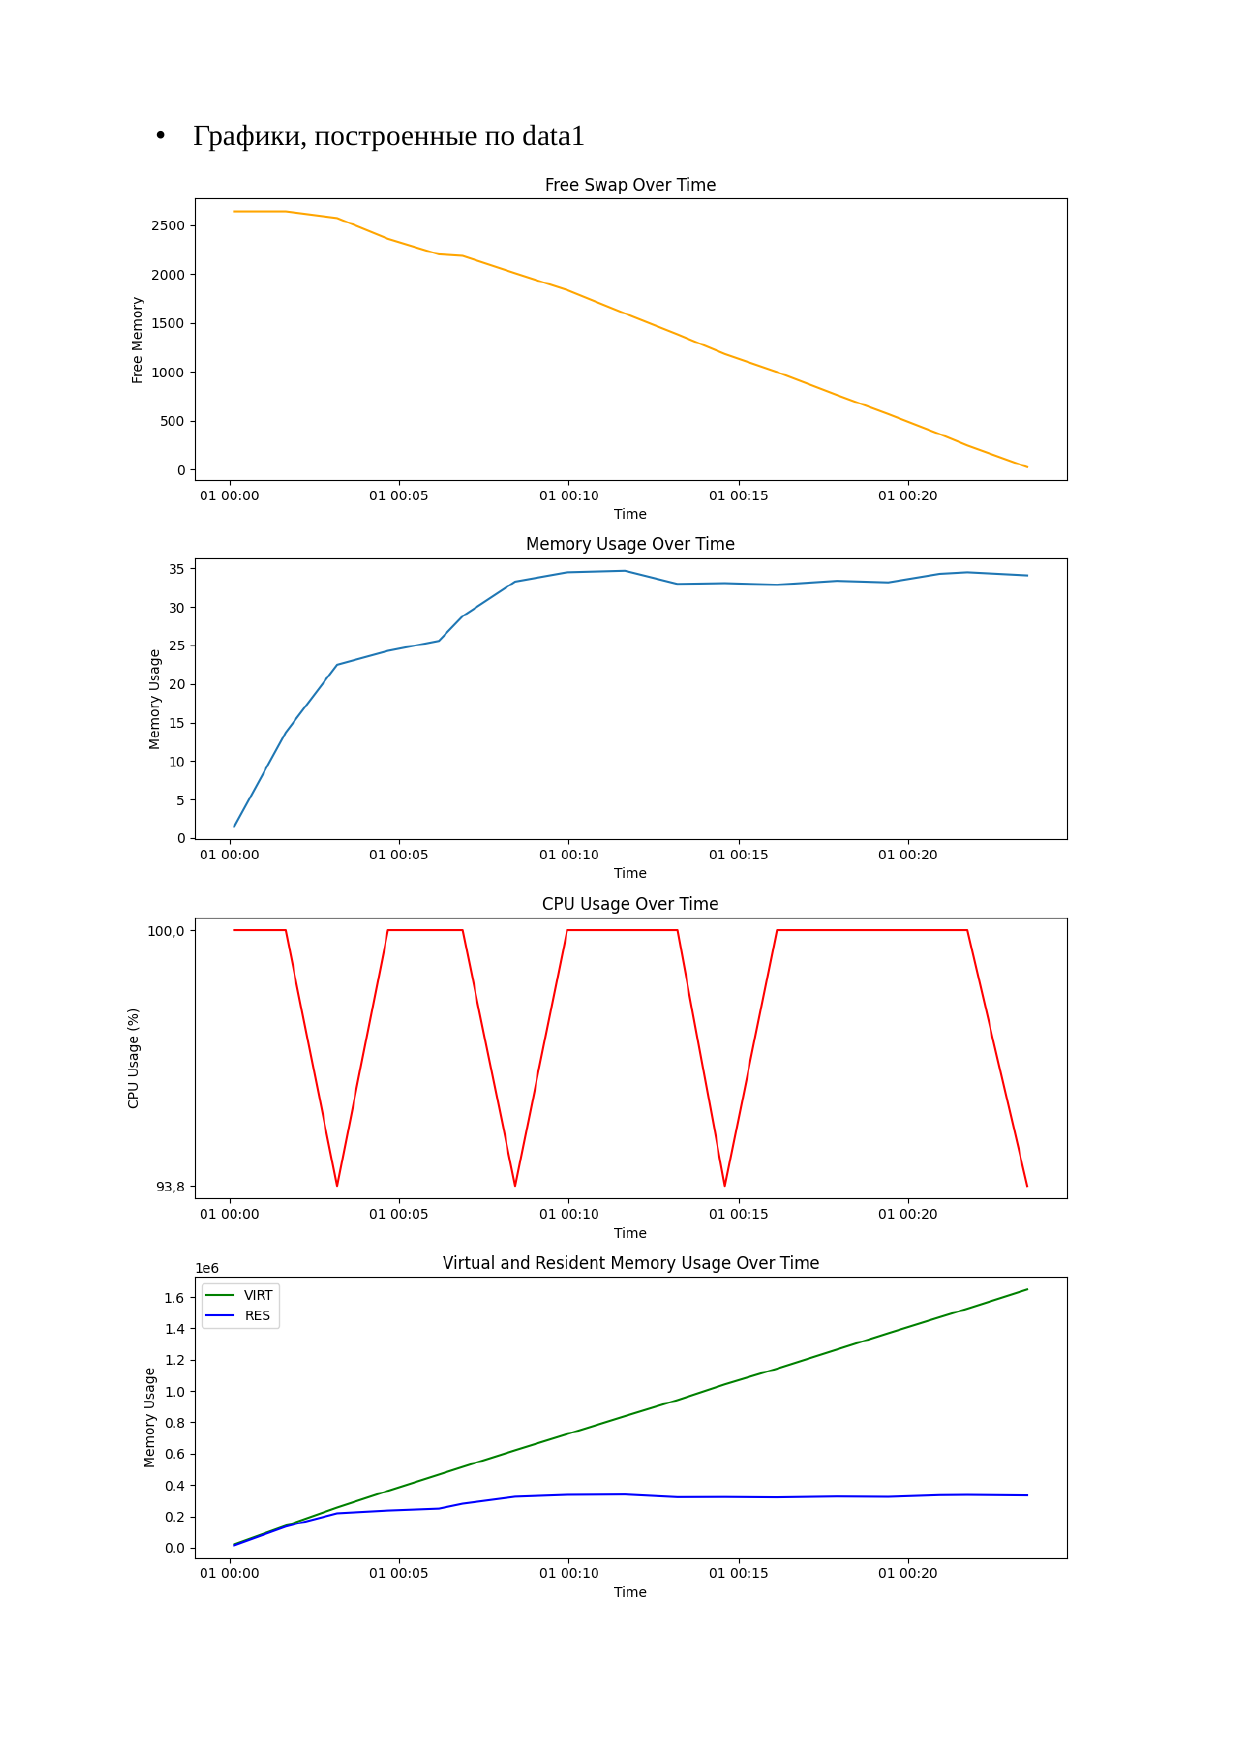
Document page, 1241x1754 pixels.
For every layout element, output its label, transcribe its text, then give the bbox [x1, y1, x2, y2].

list Графики, построенные по data1 [156, 118, 1122, 152]
picture [113, 163, 1081, 1614]
